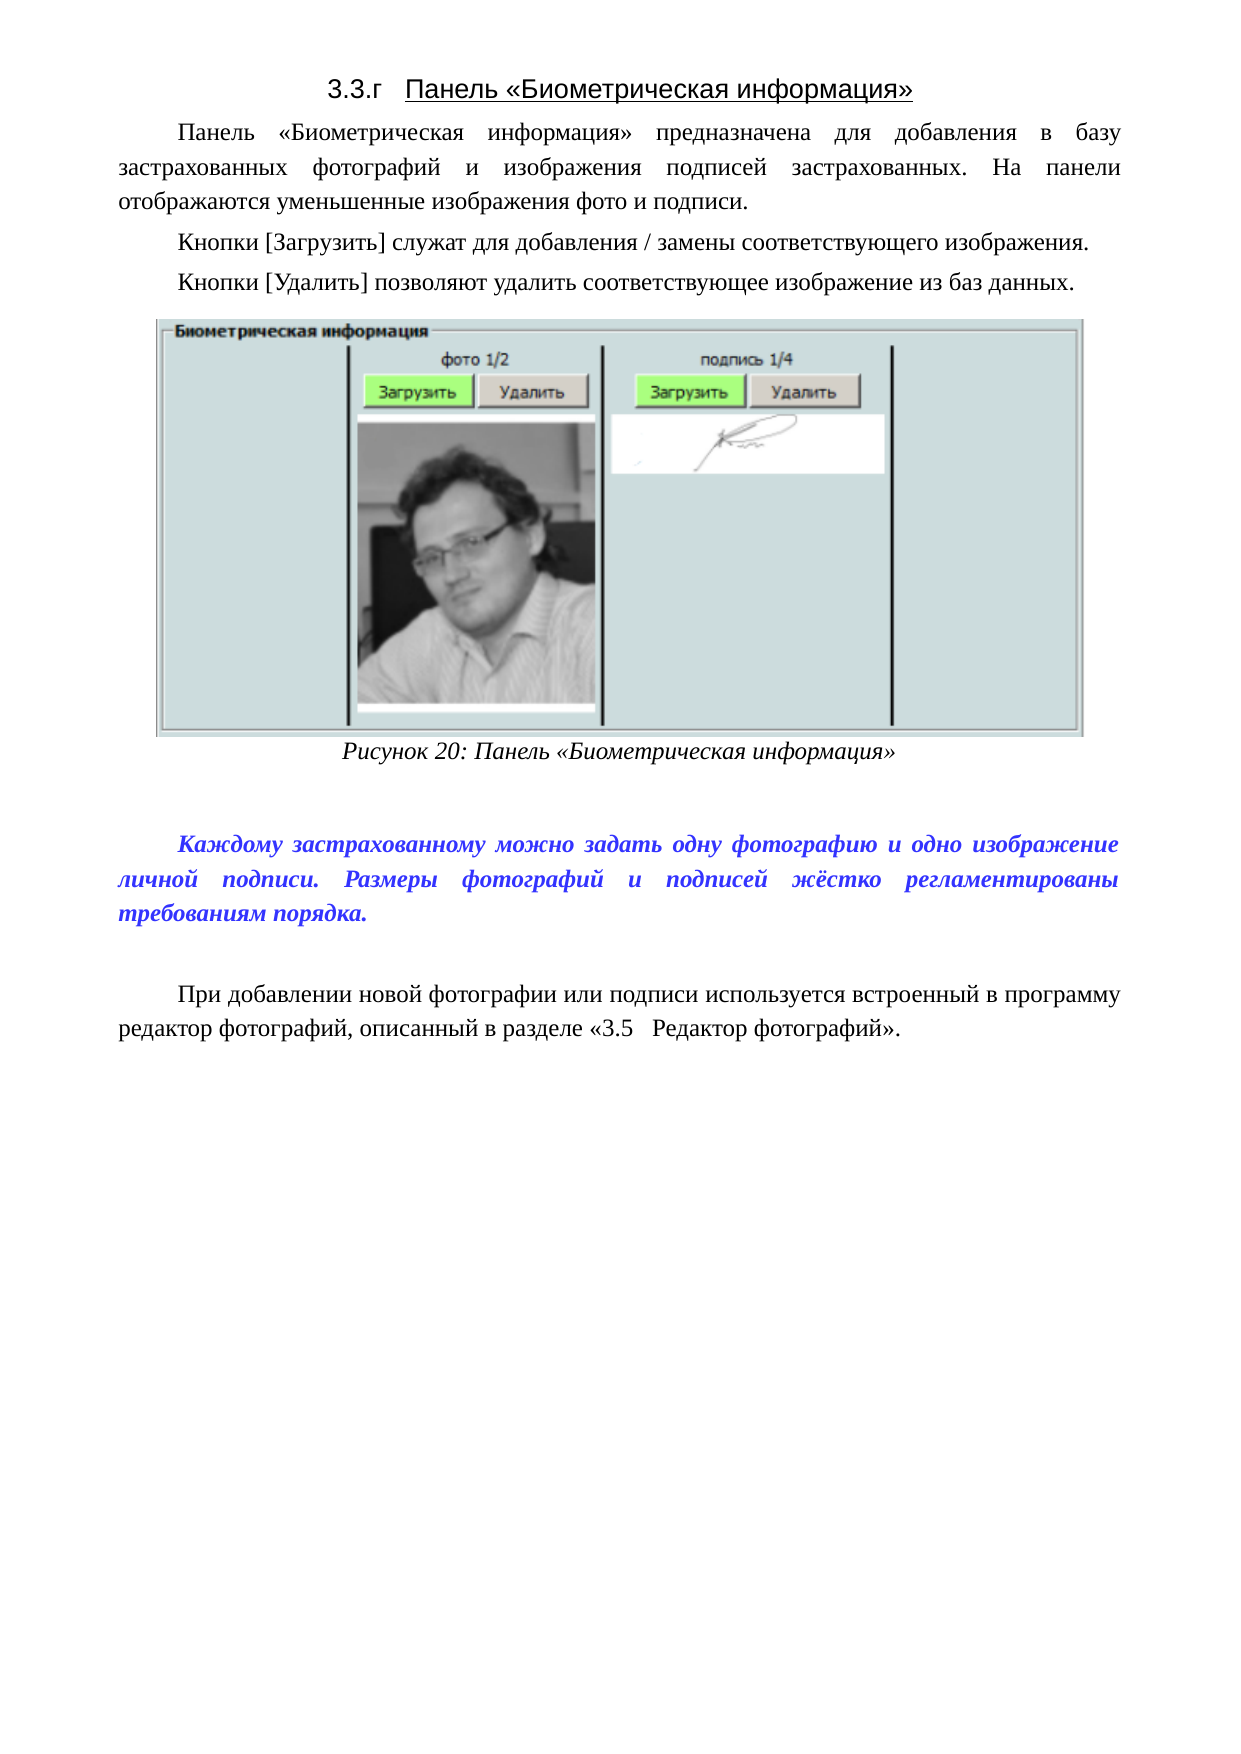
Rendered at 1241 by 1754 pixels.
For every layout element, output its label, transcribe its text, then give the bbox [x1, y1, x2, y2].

text Каждому застрахованному можно задать одну фотографию и одно изображение личной подписи. Размеры фотографий и подписей жёстко регламентированы требованиям порядка. [118, 829, 1122, 927]
picture [156, 319, 1085, 737]
text При добавлении новой фотографии или подписи используется встроенный в программу редактор фотографий, описанный в разделе «3.5 Редактор фотографий». [118, 979, 1122, 1042]
text Рисунок 20: Панель «Биометрическая информация» [141, 319, 1099, 765]
text Панель «Биометрическая информация» предназначена для добавления в базу застрахованных фотографий и изображения подписей застрахованных. На панели отображаются уменьшенные изображения фото и подписи. [118, 117, 1122, 215]
subtitle Панель «Биометрическая информация» [118, 73, 1122, 105]
text Кнопки [Загрузить] служат для добавления / замены соответствующего изображения. [118, 227, 1122, 255]
text Кнопки [Удалить] позволяют удалить соответствующее изображение из баз данных. [118, 267, 1122, 296]
